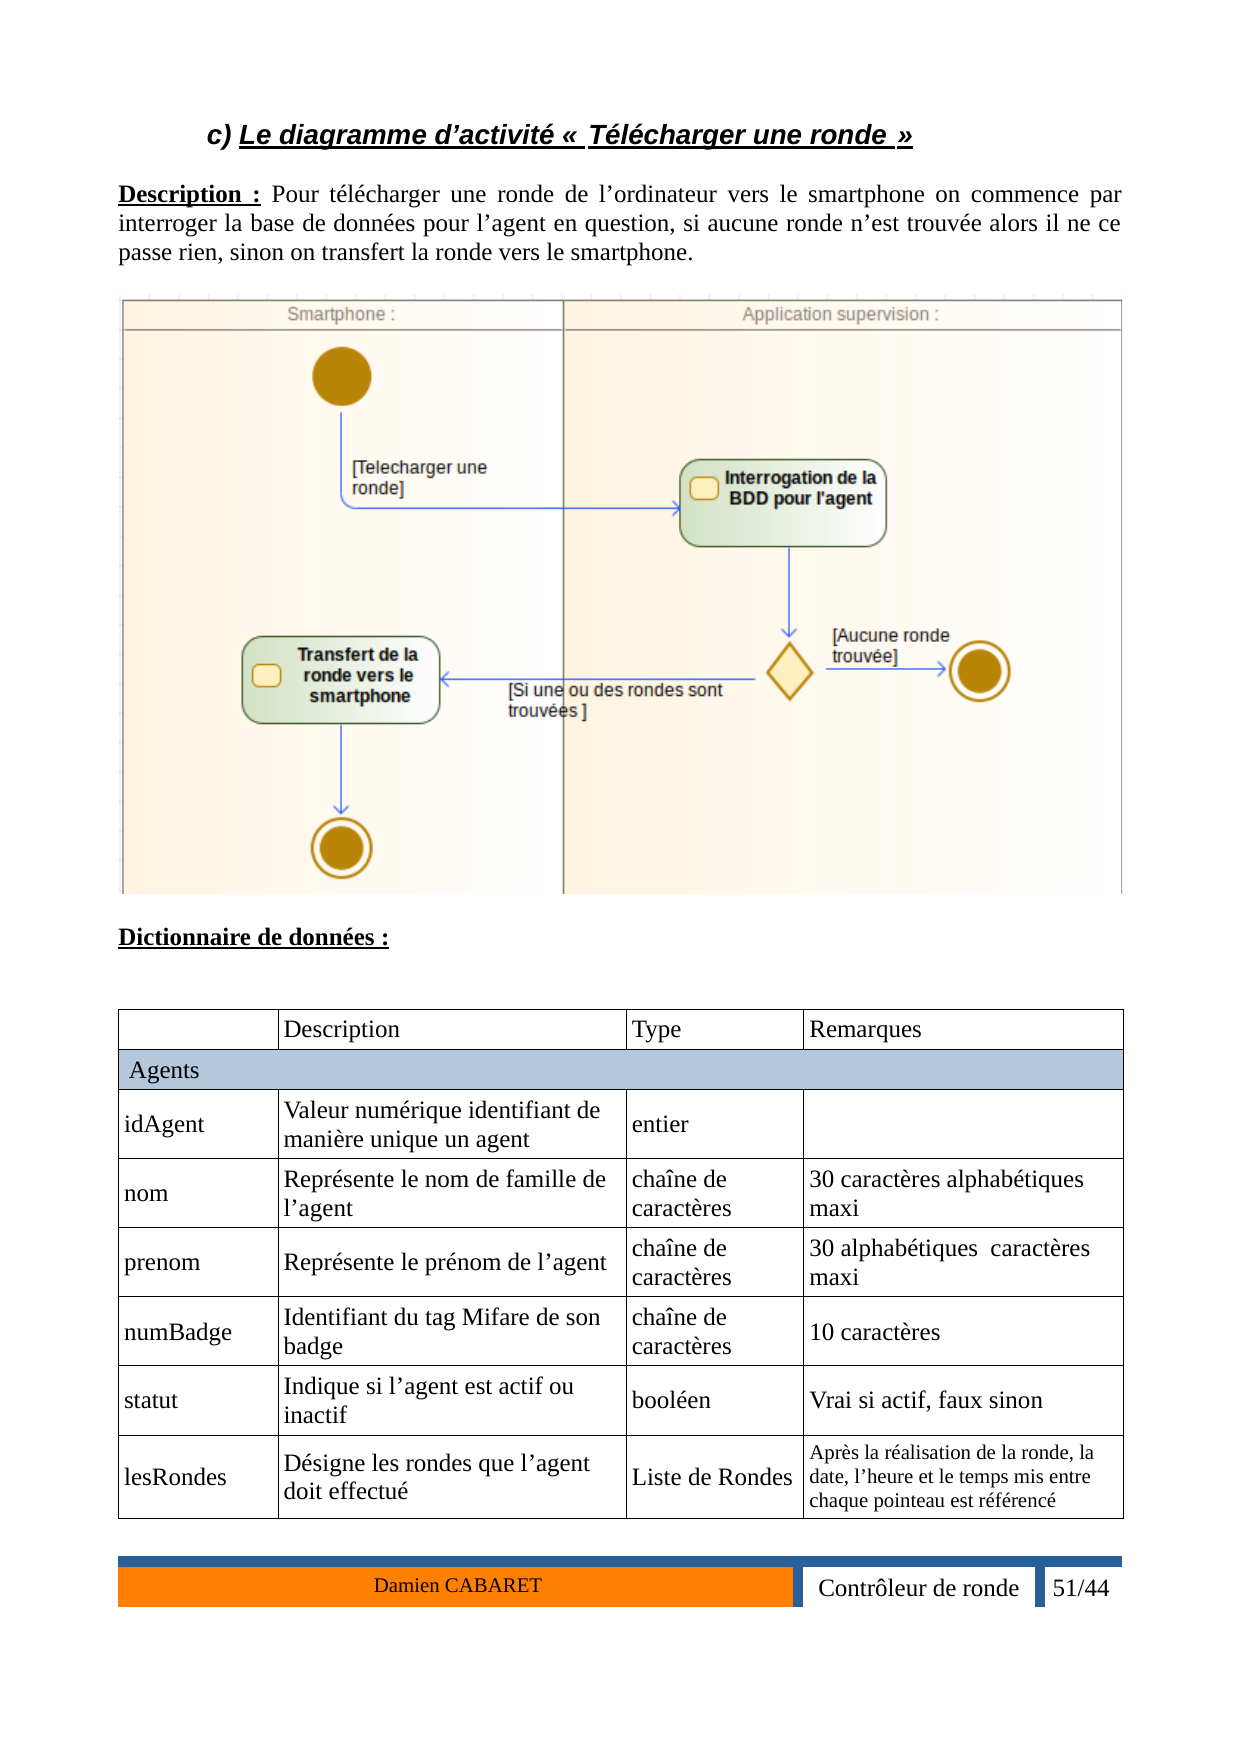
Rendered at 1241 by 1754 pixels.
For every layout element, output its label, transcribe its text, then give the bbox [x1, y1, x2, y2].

table_cell statut [119, 1366, 278, 1434]
table_cell [804, 1090, 1123, 1158]
table_cell 30 caractères alphabétiques maxi [804, 1159, 1123, 1227]
table_cell Valeur numérique identifiant de manière unique un agent [279, 1090, 626, 1158]
table_cell entier [627, 1090, 803, 1158]
table_cell Après la réalisation de la ronde, la date, l’heure et le temps mis entre chaque pointeau est référencé [804, 1436, 1123, 1518]
picture [118, 294, 1123, 894]
table_cell lesRondes [119, 1436, 278, 1518]
table_cell Désigne les rondes que l’agent doit effectué [279, 1436, 626, 1518]
table_cell Agents [119, 1050, 1123, 1089]
table_cell Liste de Rondes [627, 1436, 803, 1518]
table_cell numBadge [119, 1297, 278, 1365]
text Dictionnaire de données : [118, 922, 1122, 951]
table_header Description [279, 1010, 626, 1049]
table_cell Représente le prénom de l’agent [279, 1228, 626, 1296]
table_cell chaîne de caractères [627, 1297, 803, 1365]
table_cell booléen [627, 1366, 803, 1434]
table_cell Vrai si actif, faux sinon [804, 1366, 1123, 1434]
table_header [119, 1010, 278, 1049]
table_cell nom [119, 1159, 278, 1227]
table_header Remarques [804, 1010, 1123, 1049]
table_cell chaîne de caractères [627, 1228, 803, 1296]
table_cell idAgent [119, 1090, 278, 1158]
table_header Type [627, 1010, 803, 1049]
table_cell 10 caractères [804, 1297, 1123, 1365]
table_cell 30 alphabétiques caractères maxi [804, 1228, 1123, 1296]
subtitle Le diagramme d’activité « Télécharger une ronde » [118, 118, 1122, 150]
table_cell Identifiant du tag Mifare de son badge [279, 1297, 626, 1365]
text Description : Pour télécharger une ronde de l’ordinateur vers le smartphone on commence par interroger la base de données pour l’agent en question, si aucune ronde n’est trouvée alors il ne ce passe rien, sinon on transfert la ronde vers le smartphone. [118, 179, 1122, 266]
table_cell prenom [119, 1228, 278, 1296]
table_cell Indique si l’agent est actif ou inactif [279, 1366, 626, 1434]
table_cell Représente le nom de famille de l’agent [279, 1159, 626, 1227]
table_cell chaîne de caractères [627, 1159, 803, 1227]
